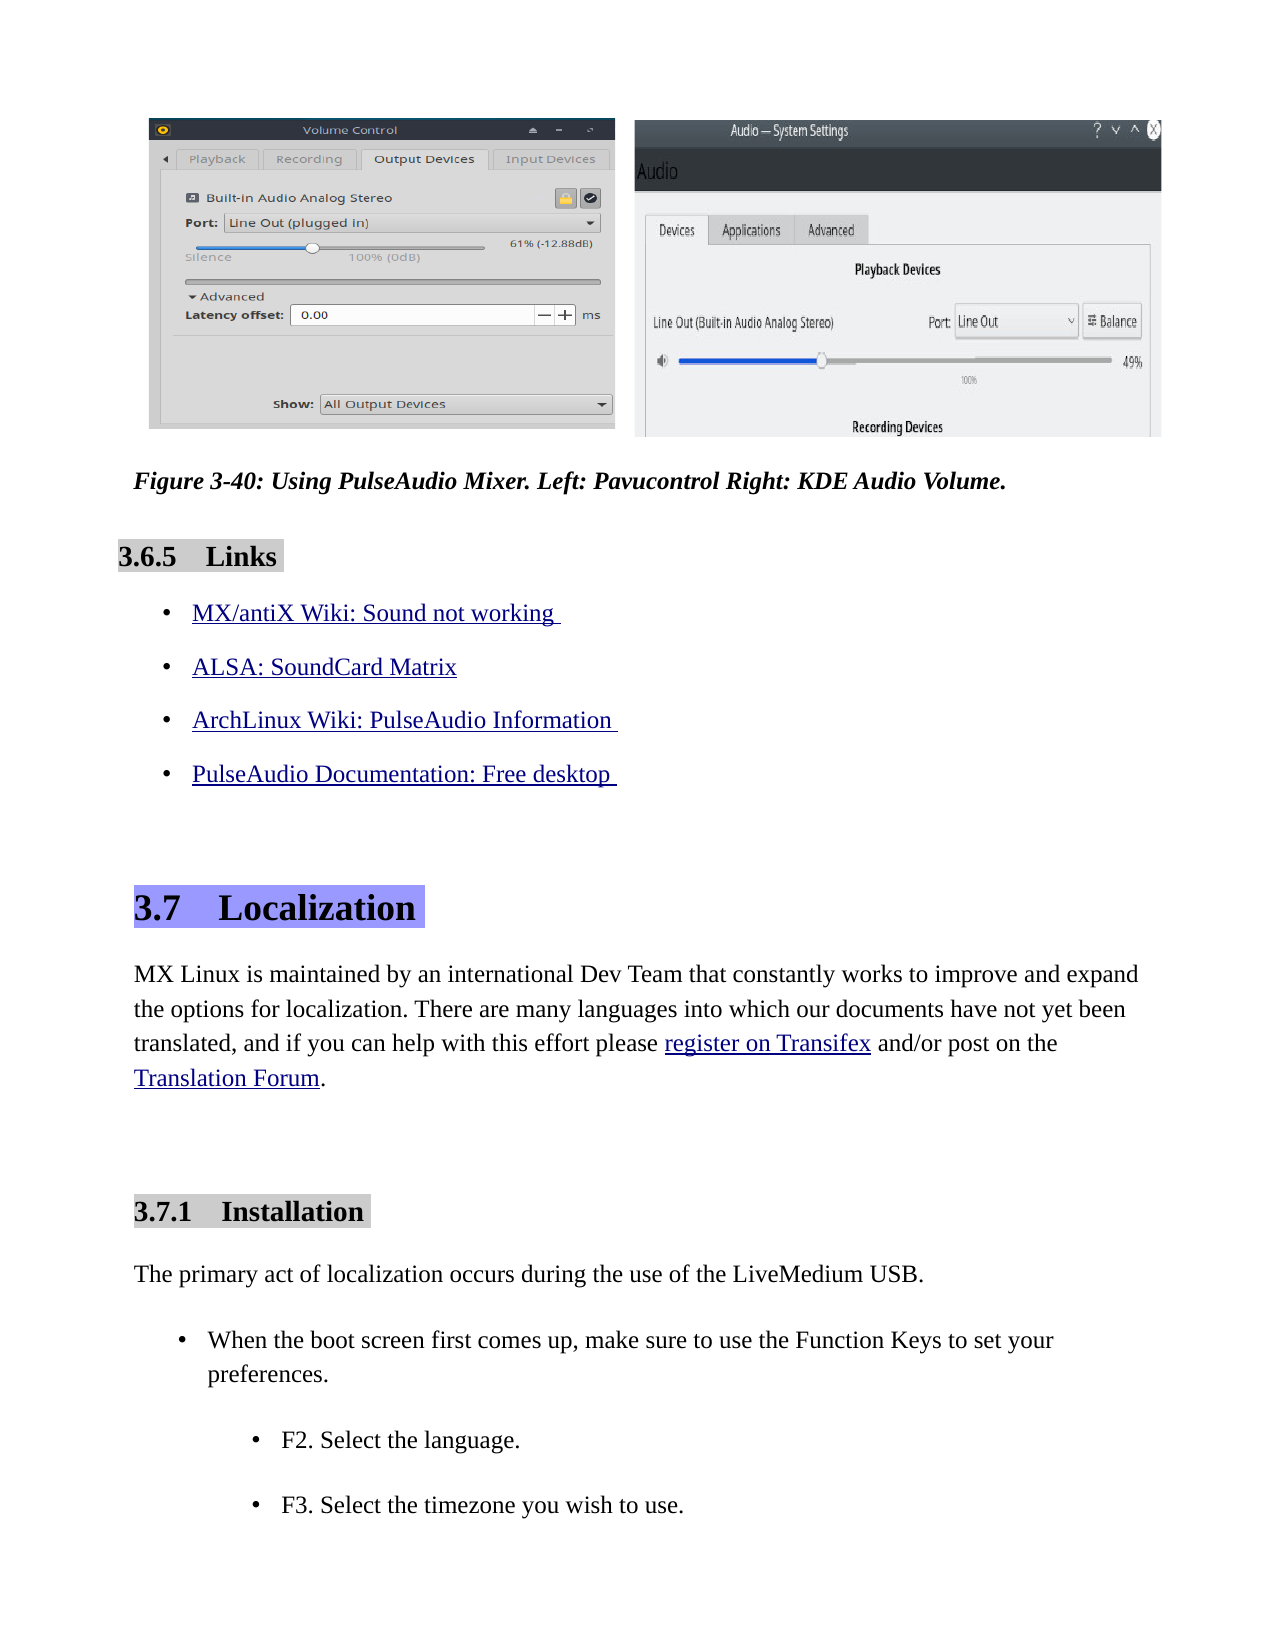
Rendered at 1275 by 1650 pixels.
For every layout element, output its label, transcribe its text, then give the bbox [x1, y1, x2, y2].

picture [634, 120, 1162, 437]
list When the boot screen first comes up, make sure to use the Function Keys to set your preferences. [178, 1325, 1141, 1388]
list F3. Select the timezone you wish to use. [252, 1491, 1141, 1519]
subtitle 3.6.5 Links [284, 539, 1138, 572]
subtitle 3.7.1 Installation [371, 1194, 1141, 1228]
list PulseAudio Documentation: Free desktop [162, 759, 1157, 788]
list MX/antiX Wiki: Sound not working [162, 598, 1157, 627]
text MX Linux is maintained by an international Dev Team that constantly works to improve and expand the options for localization. There are many languages into which our documents have not yet been translated, and if you can help with this effort please register on Transifex and/or post on the Translation Forum. [134, 959, 1141, 1091]
subtitle 3.7 Localization [425, 885, 1141, 928]
list ArchLinux Wiki: PulseAudio Information [162, 706, 1157, 734]
picture [148, 118, 616, 429]
text Figure 3-40: Using PulseAudio Mixer. Left: Pavucontrol Right: KDE Audio Volume. [133, 466, 1142, 494]
list F2. Select the language. [252, 1425, 1141, 1454]
list ALSA: SoundCard Matrix [162, 652, 1157, 680]
text The primary act of localization occurs during the use of the LiveMedium USB. [134, 1259, 1141, 1288]
